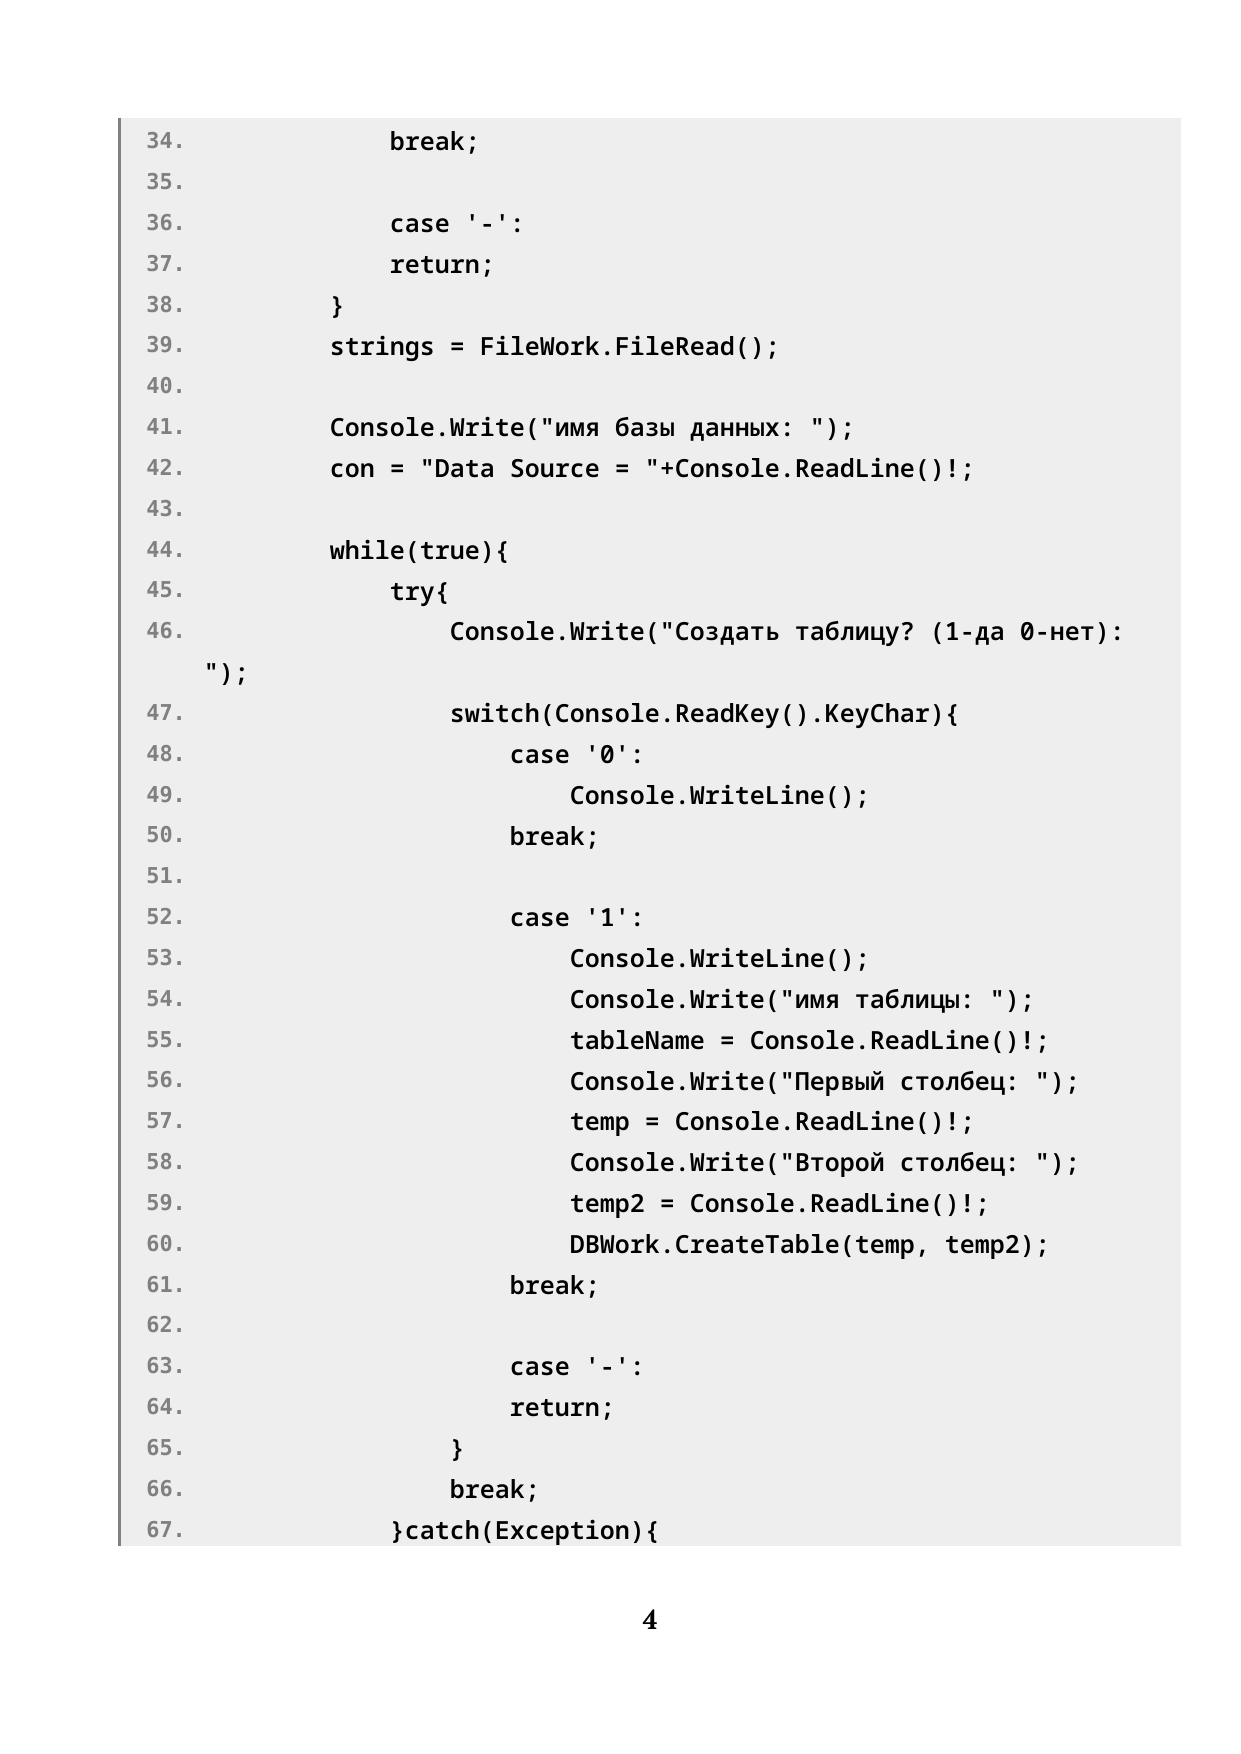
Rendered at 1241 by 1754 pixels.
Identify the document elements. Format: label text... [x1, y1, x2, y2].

list temp = Console.ReadLine()!; [121, 1098, 1181, 1138]
list case '-': [121, 200, 1181, 240]
list Console.Write("Создать таблицу? (1-да 0-нет): "); [121, 608, 1181, 689]
list temp2 = Console.ReadLine()!; [121, 1180, 1181, 1220]
list return; [121, 1384, 1181, 1424]
list try{ [121, 567, 1181, 607]
list break; [121, 118, 1181, 158]
list }catch(Exception){ [121, 1506, 1181, 1546]
list Console.Write("Первый столбец: "); [121, 1057, 1181, 1097]
list } [121, 281, 1181, 321]
list case '0': [121, 731, 1181, 771]
list Console.WriteLine(); [121, 771, 1181, 811]
list case '1': [121, 894, 1181, 934]
list Console.Write("имя базы данных: "); [121, 404, 1181, 444]
list Console.WriteLine(); [121, 935, 1181, 975]
list strings = FileWork.FileRead(); [121, 322, 1181, 362]
list con = "Data Source = "+Console.ReadLine()!; [121, 445, 1181, 485]
list break; [121, 1261, 1181, 1301]
list switch(Console.ReadKey().KeyChar){ [121, 690, 1181, 730]
list Console.Write("имя таблицы: "); [121, 976, 1181, 1016]
list break; [121, 812, 1181, 852]
list } [121, 1425, 1181, 1465]
list return; [121, 241, 1181, 281]
list tableName = Console.ReadLine()!; [121, 1016, 1181, 1056]
list Console.Write("Второй столбец: "); [121, 1139, 1181, 1179]
list DBWork.CreateTable(temp, temp2); [121, 1221, 1181, 1261]
list while(true){ [121, 526, 1181, 566]
list case '-': [121, 1343, 1181, 1383]
list break; [121, 1466, 1181, 1506]
